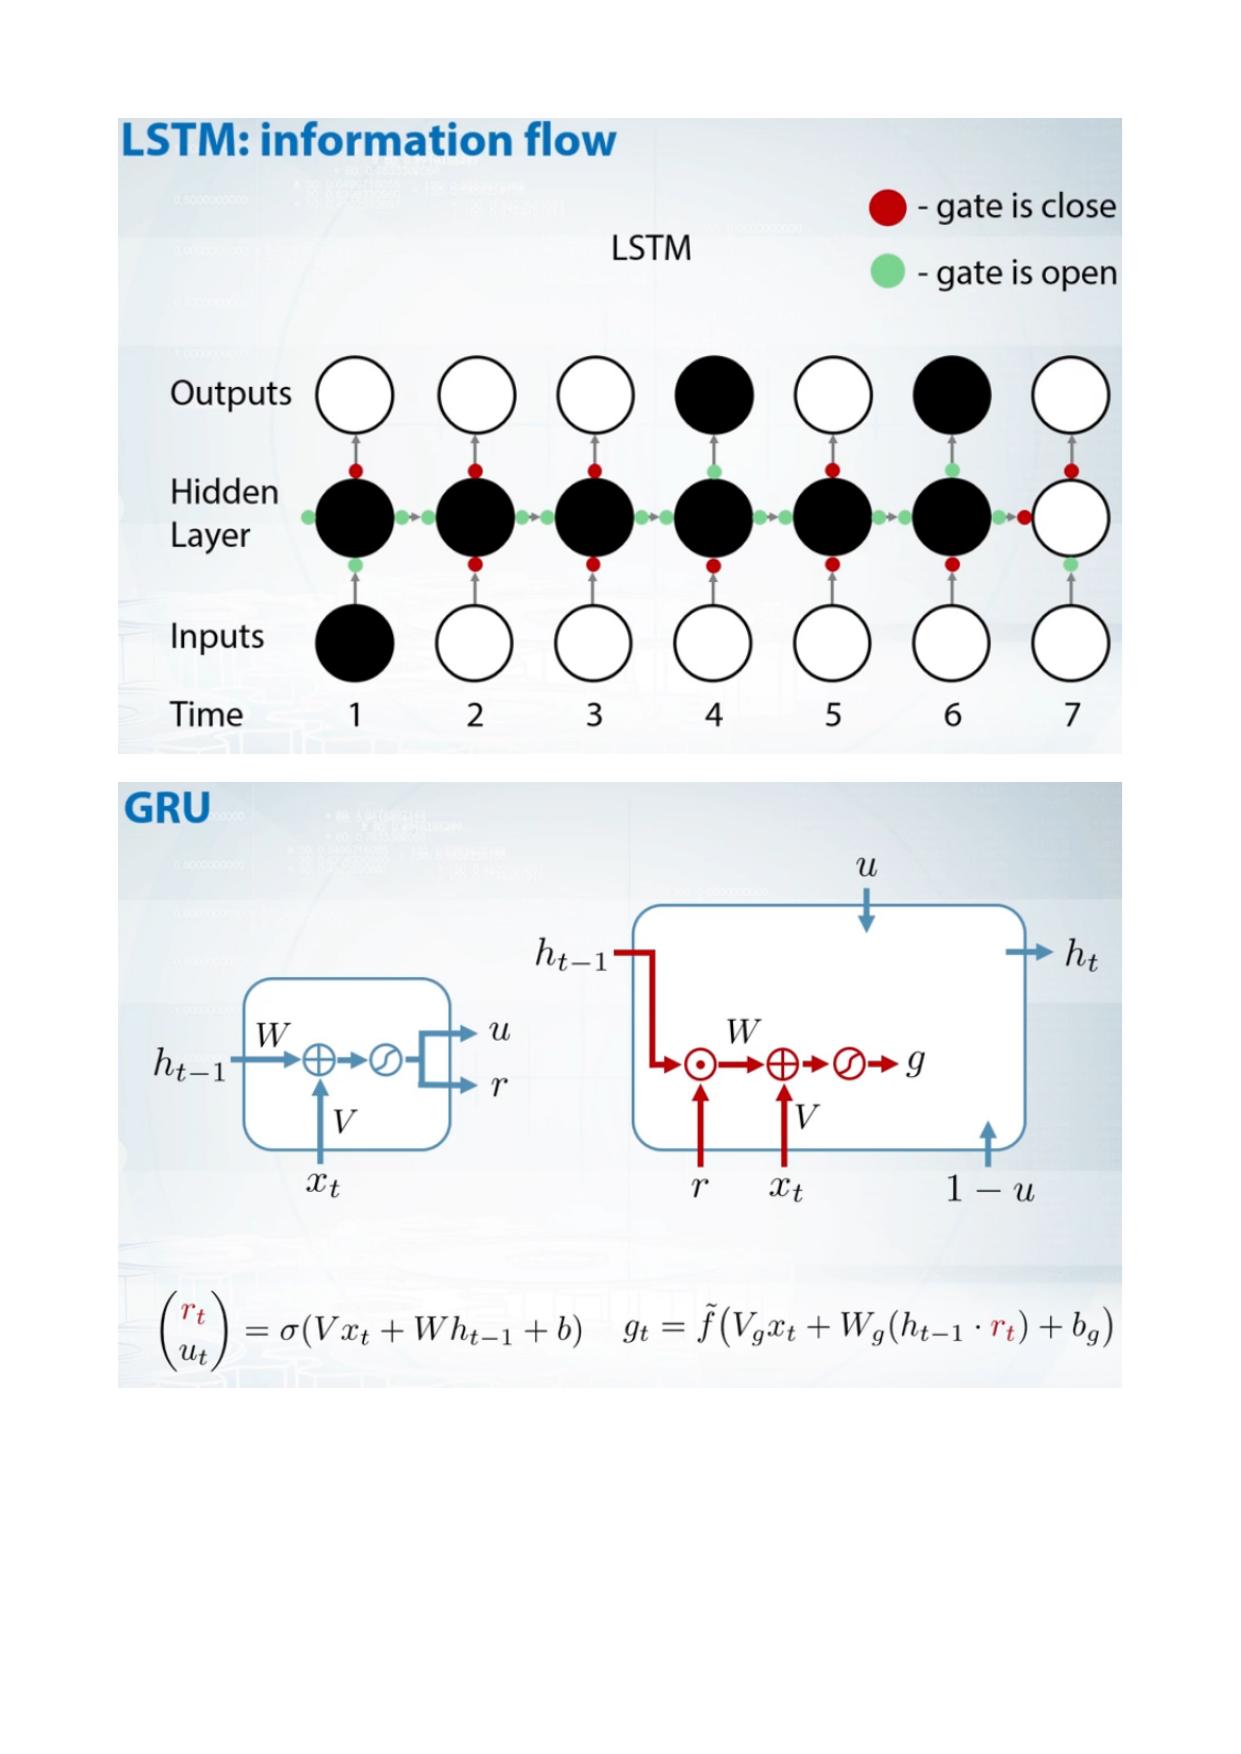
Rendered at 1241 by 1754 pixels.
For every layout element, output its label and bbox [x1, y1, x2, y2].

picture [118, 118, 1123, 754]
picture [118, 782, 1123, 1388]
